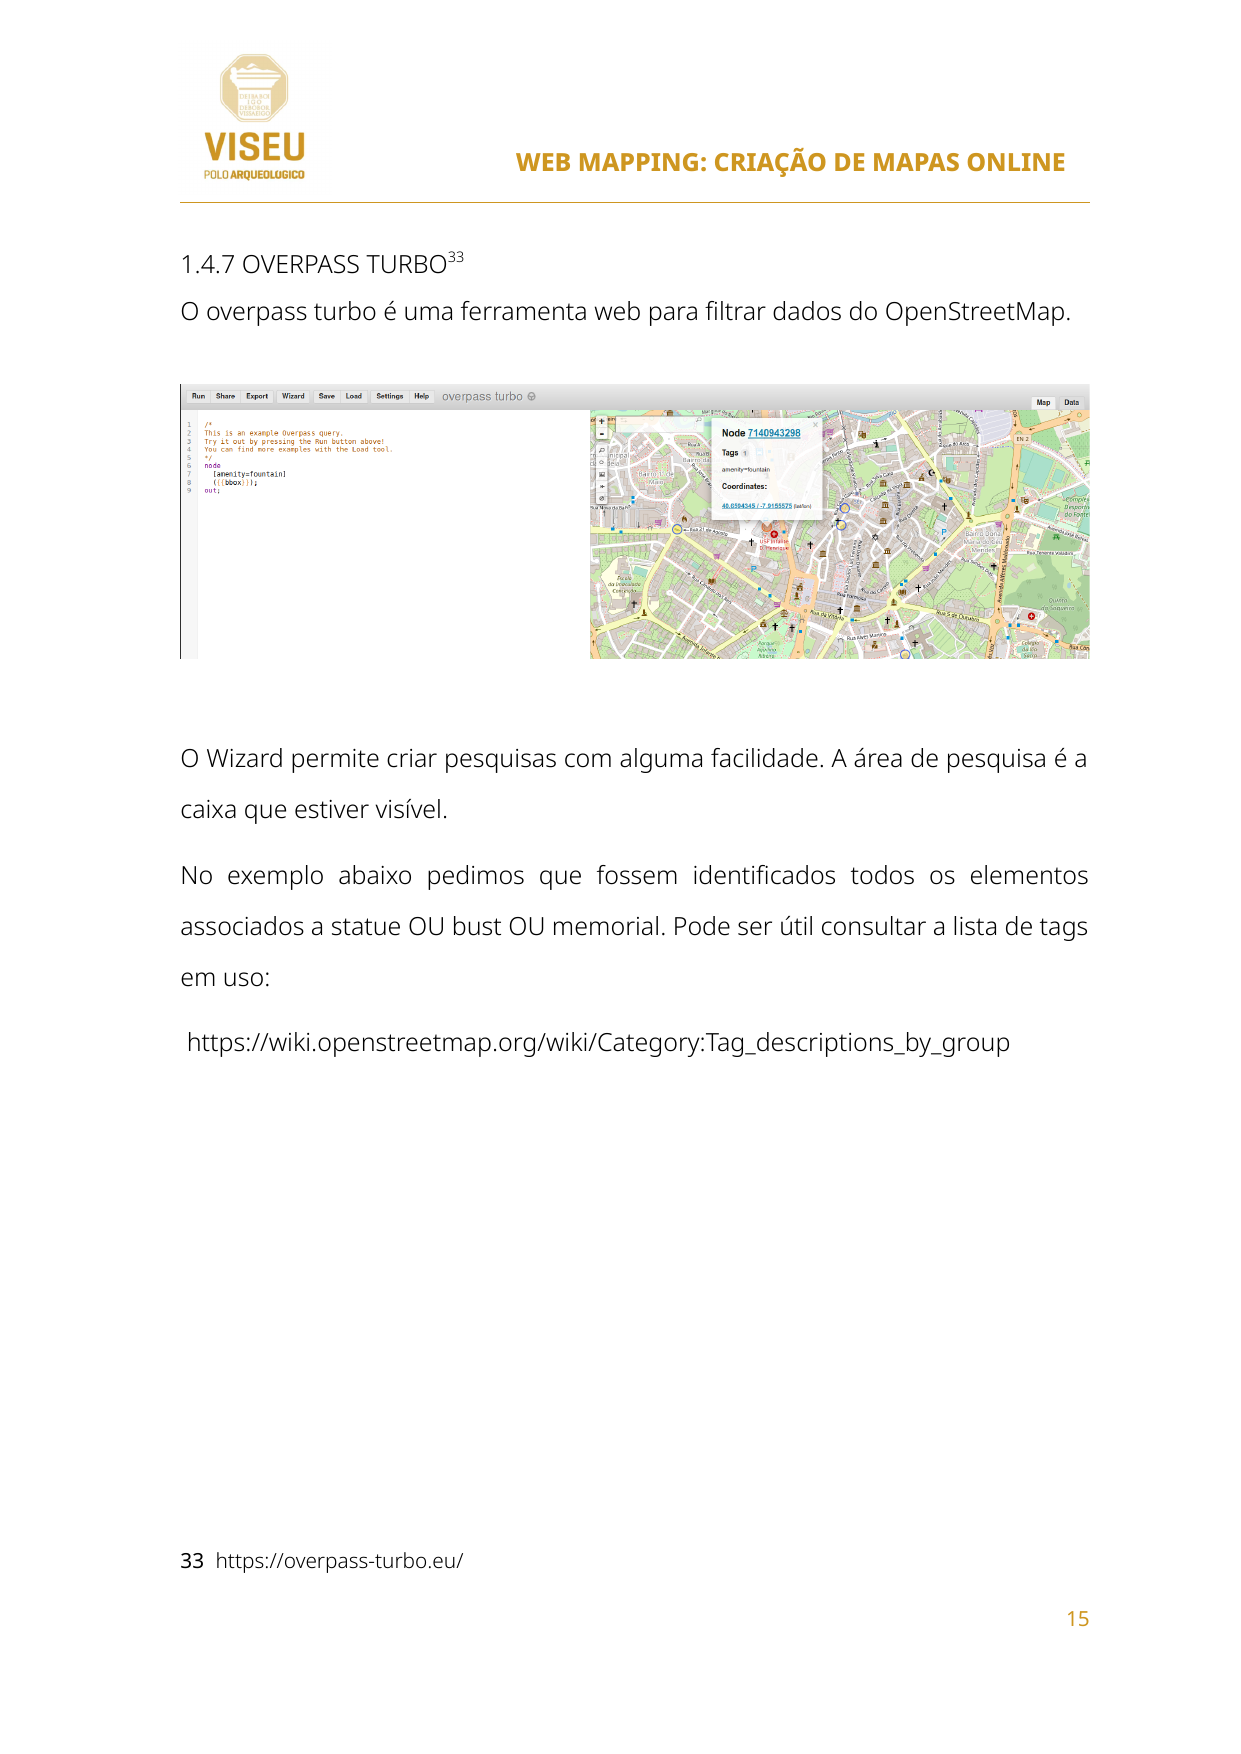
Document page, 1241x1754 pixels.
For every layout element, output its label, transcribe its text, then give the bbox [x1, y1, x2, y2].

text O Wizard permite criar pesquisas com alguma facilidade. A área de pesquisa é a caixa que estiver visível. [180, 741, 1090, 826]
text https://overpass-turbo.eu/ [180, 1547, 1090, 1575]
text O overpass turbo é uma ferramenta web para filtrar dados do OpenStreetMap. [180, 293, 1090, 328]
subtitle 1.4.7 Overpass turbo [180, 247, 1090, 281]
picture [180, 384, 1090, 659]
text https://wiki.openstreetmap.org/wiki/Category:Tag_descriptions_by_group [180, 1025, 1090, 1059]
text No exemplo abaixo pedimos que fossem identificados todos os elementos associados a statue OU bust OU memorial. Pode ser útil consultar a lista de tags em uso: [180, 857, 1090, 993]
